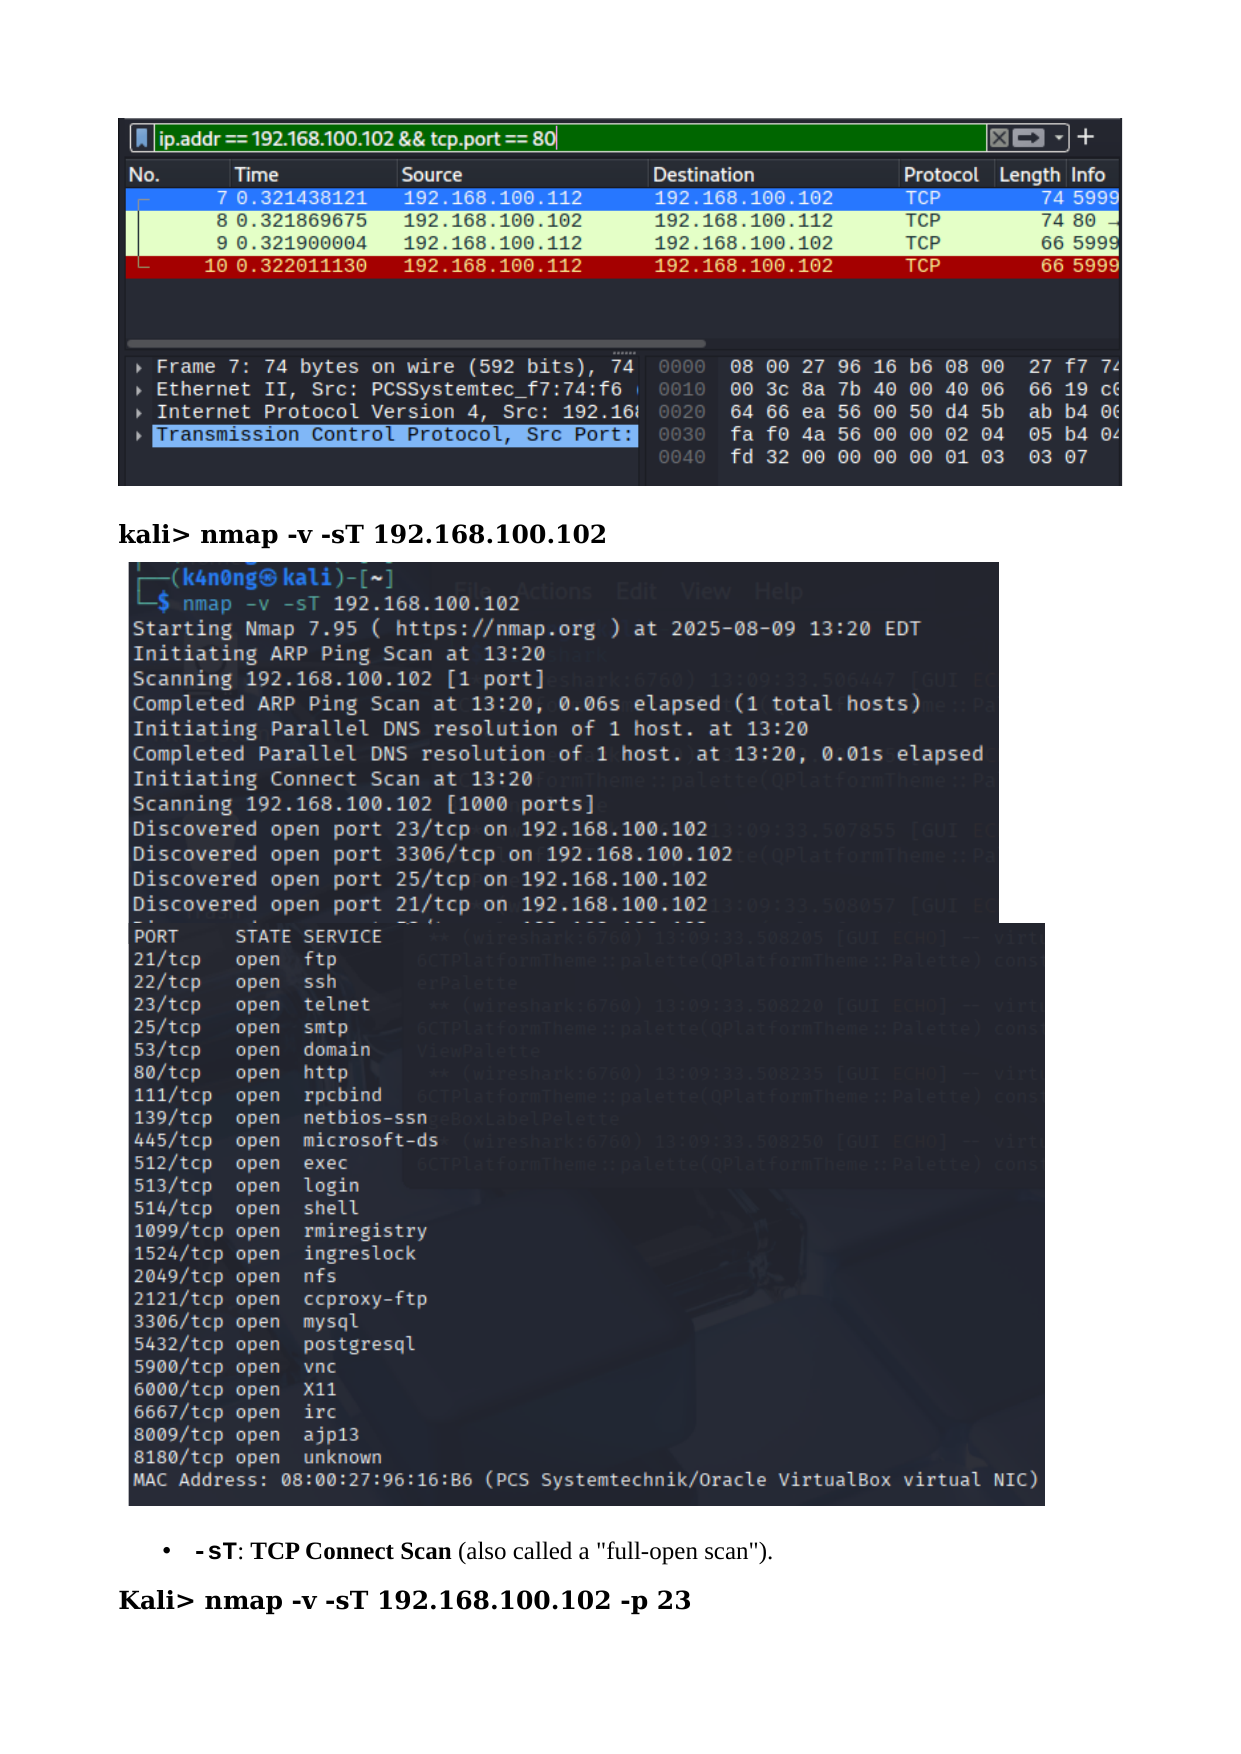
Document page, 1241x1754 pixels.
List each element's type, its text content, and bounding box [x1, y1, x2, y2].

picture [118, 118, 1123, 486]
text Kali> nmap -v -sT 192.168.100.102 -p 23 [118, 1586, 1122, 1616]
text kali> nmap -v -sT 192.168.100.102 [118, 520, 1122, 549]
picture [128, 562, 1045, 1506]
list -sT: TCP Connect Scan (also called a "full-open scan"). [162, 1536, 1122, 1567]
